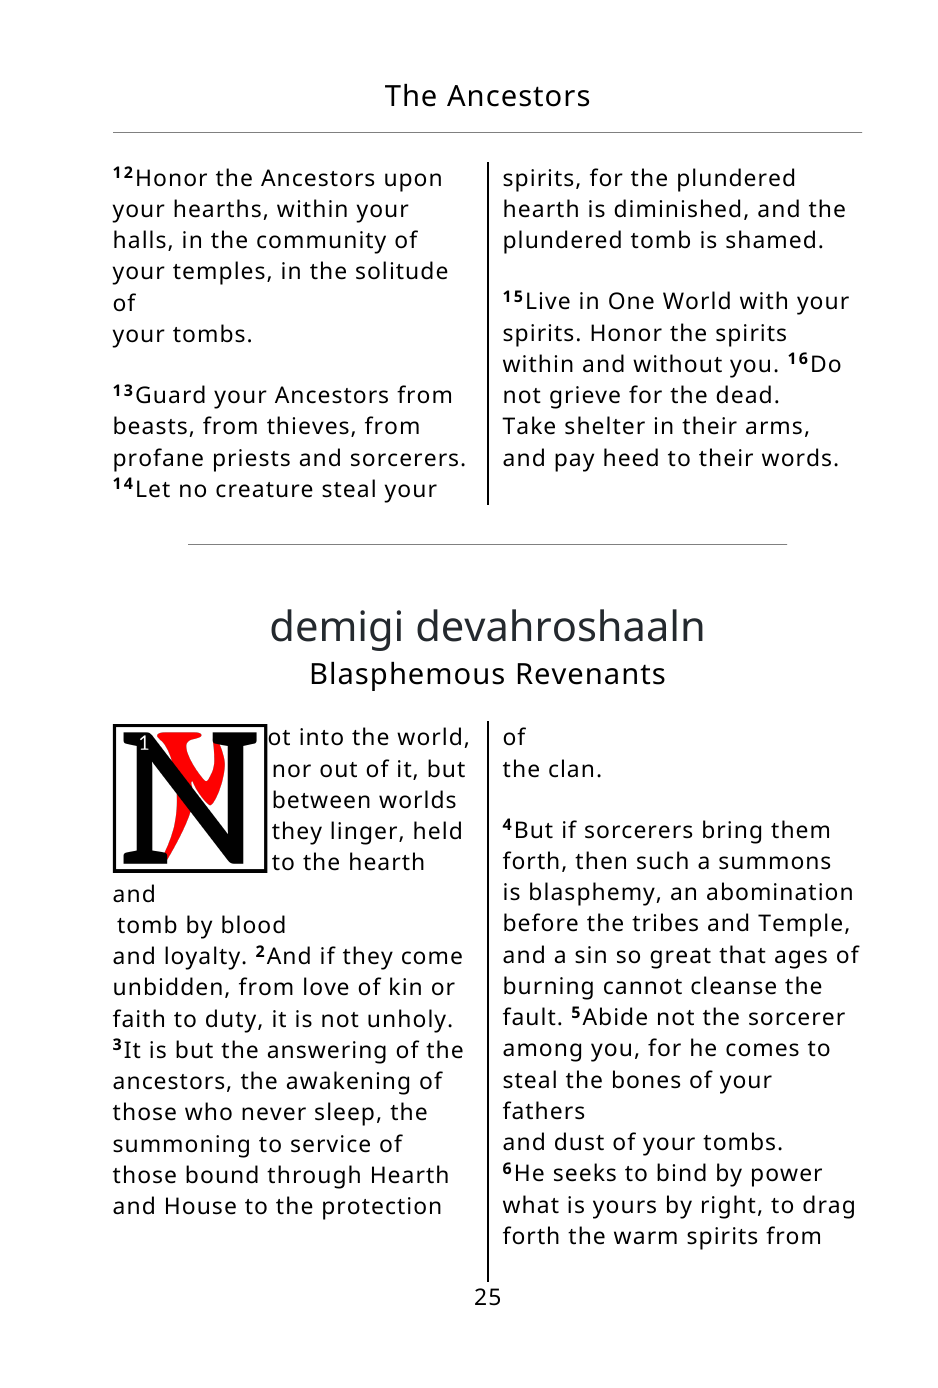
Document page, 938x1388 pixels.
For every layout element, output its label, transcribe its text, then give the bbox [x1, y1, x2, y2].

text between worlds [268, 784, 472, 815]
text they linger, held [268, 815, 472, 846]
text 12Honor the Ancestors upon your hearths, within your halls, in the community of your temples, in the solitude of your tombs. [112, 162, 472, 349]
text ot into the world, [112, 721, 472, 752]
text and loyalty. 2And if they come unbidden, from love of kin or faith to duty, it is not unholy. 3It is but the answering of the ancestors, the awakening of those who never sleep, the summoning to service of those bound through Hearth and House to the protection [112, 940, 472, 1221]
picture [112, 724, 268, 873]
text and dust of your tombs. 6He seeks to bind by power what is yours by right, to drag forth the warm spirits from [502, 1126, 862, 1251]
text of the clan. [502, 721, 862, 784]
text The Ancestors [112, 75, 862, 115]
text nor out of it, but [268, 752, 472, 784]
text to the hearth and [112, 846, 472, 909]
text Blasphemous Revenants [112, 653, 862, 693]
text spirits, for the plundered hearth is diminished, and the plundered tomb is shamed. [502, 162, 862, 255]
text 15Live in One World with your spirits. Honor the spirits within and without you. 16Do not grieve for the dead. Take shelter in their arms, and pay heed to their words. [502, 285, 862, 473]
subtitle demigi devahroshaaln [112, 596, 862, 653]
text tomb by blood [112, 909, 472, 940]
text 13Guard your Ancestors from beasts, from thieves, from profane priests and sorcerers. 14Let no creature steal your [112, 379, 472, 504]
text 4But if sorcerers bring them forth, then such a summons is blasphemy, an abomination before the tribes and Temple, and a sin so great that ages of burning cannot cleanse the fault. 5Abide not the sorcerer among you, for he comes to steal the bones of your fathers [502, 813, 862, 1126]
